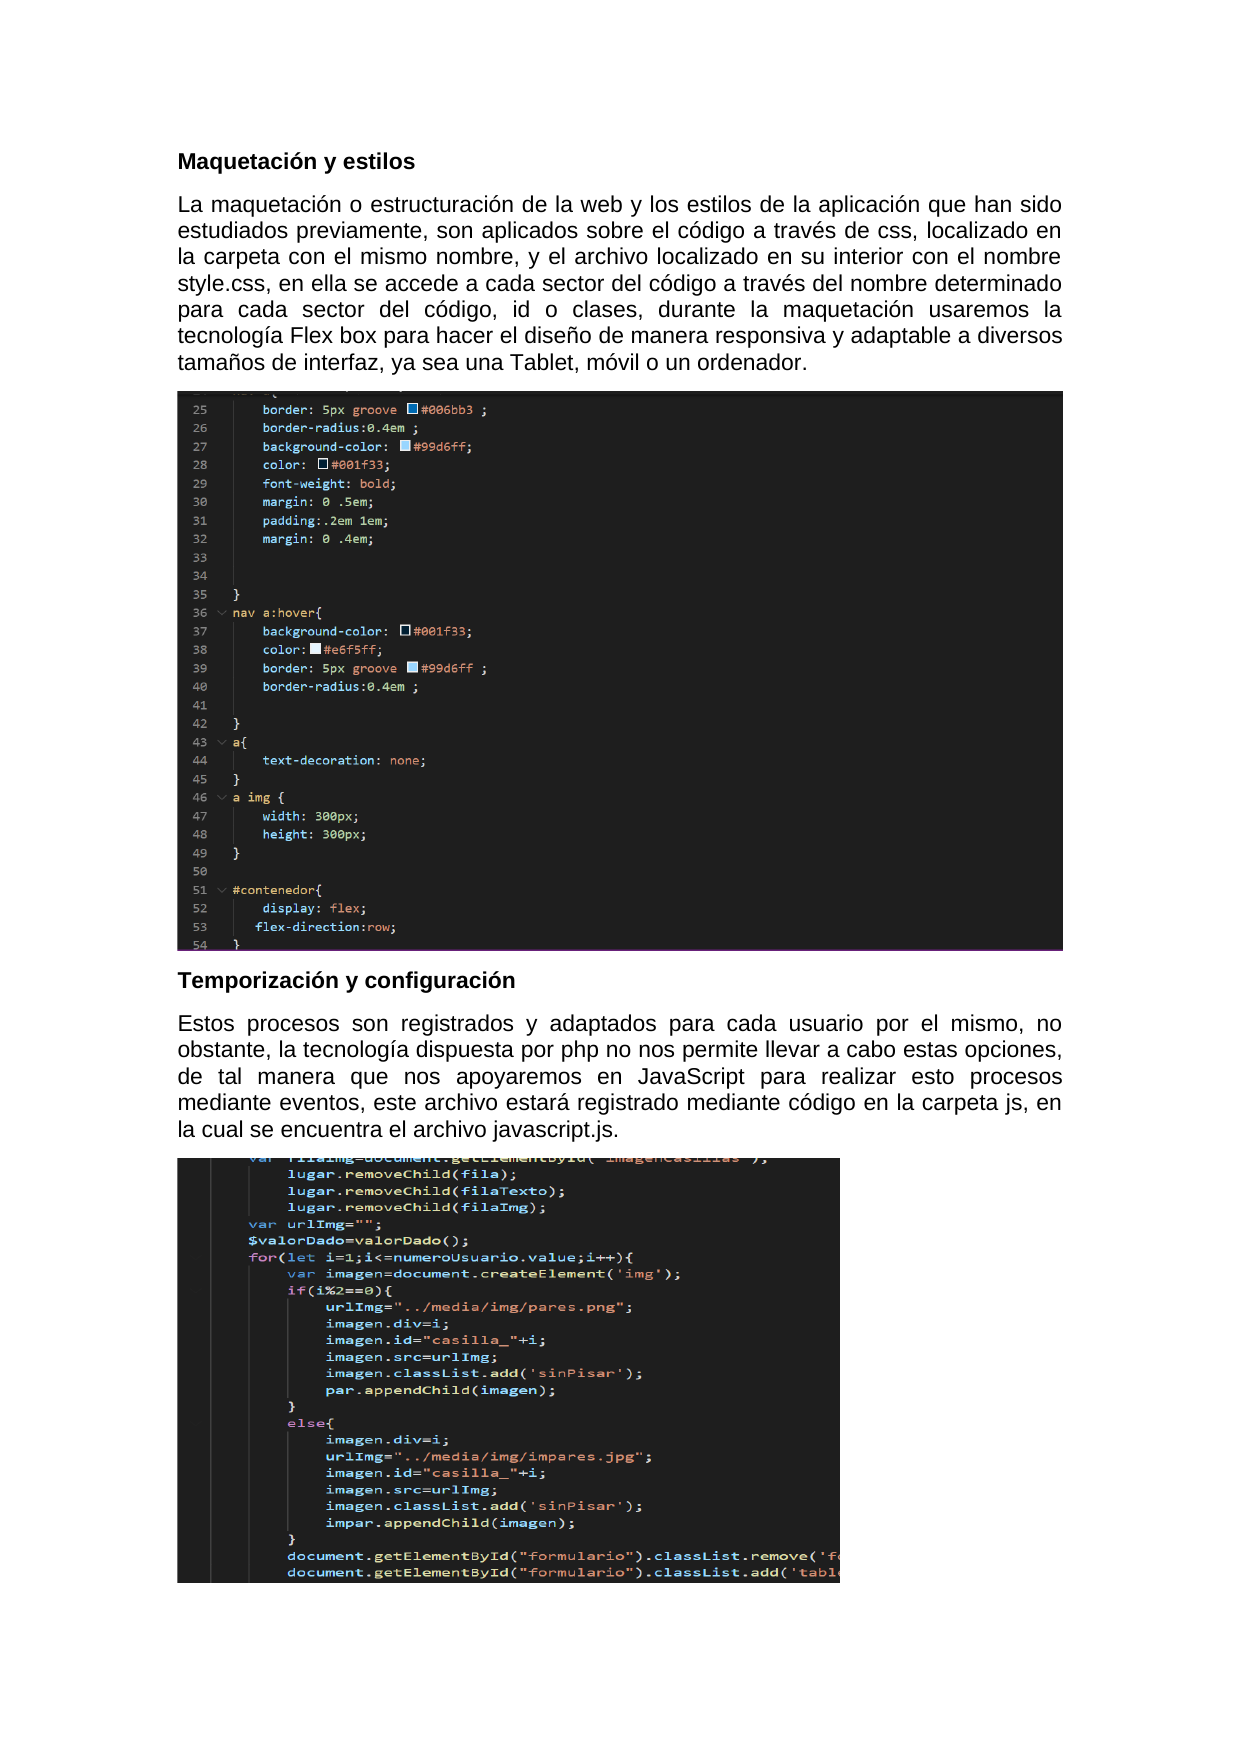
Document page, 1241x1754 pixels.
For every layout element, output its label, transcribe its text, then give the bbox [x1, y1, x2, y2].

text Temporización y configuración [177, 967, 1063, 993]
text Estos procesos son registrados y adaptados para cada usuario por el mismo, no obstante, la tecnología dispuesta por php no nos permite llevar a cabo estas opciones, de tal manera que nos apoyaremos en JavaScript para realizar esto procesos mediante eventos, este archivo estará registrado mediante código en la carpeta js, en la cual se encuentra el archivo javascript.js. [177, 1010, 1063, 1142]
text Maquetación y estilos [177, 148, 1063, 174]
text La maquetación o estructuración de la web y los estilos de la aplicación que han sido estudiados previamente, son aplicados sobre el código a través de css, localizado en la carpeta con el mismo nombre, y el archivo localizado en su interior con el nombre style.css, en ella se accede a cada sector del código a través del nombre determinado para cada sector del código, id o clases, durante la maquetación usaremos la tecnología Flex box para hacer el diseño de manera responsiva y adaptable a diversos tamaños de interfaz, ya sea una Tablet, móvil o un ordenador. [177, 191, 1063, 375]
